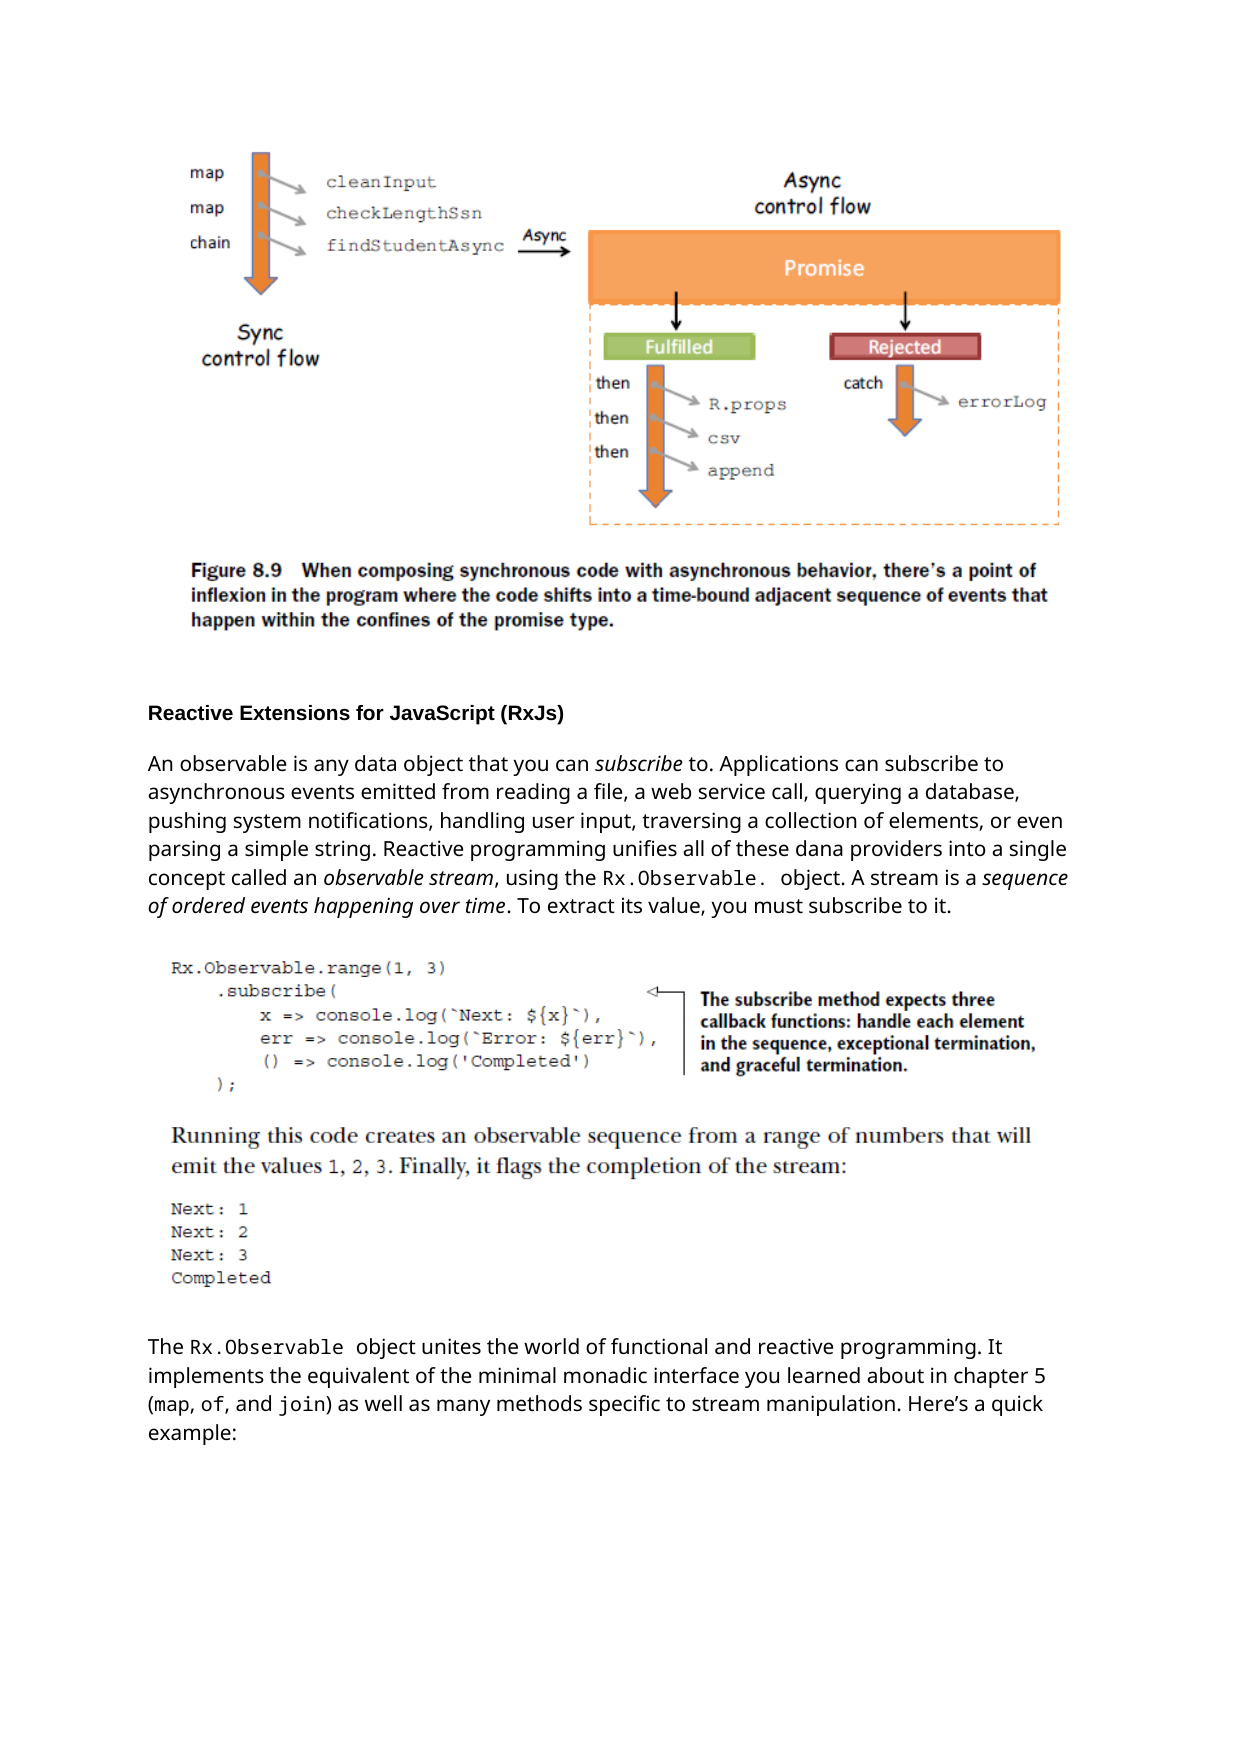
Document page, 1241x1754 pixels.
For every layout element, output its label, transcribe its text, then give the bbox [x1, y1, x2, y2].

text The Rx.Observable object unites the world of functional and reactive programming. It implements the equivalent of the minimal monadic interface you learned about in chapter 5 (map, of, and join) as well as many methods specific to stream manipulation. Here’s a quick example: [148, 1332, 1093, 1446]
text Reactive Extensions for JavaScript (RxJs) [148, 702, 1093, 725]
text An observable is any data object that you can subscribe to. Applications can subscribe to asynchronous events emitted from reading a file, a web service call, querying a database, pushing system notifications, handling user input, traversing a collection of elements, or even parsing a simple string. Reactive programming unifies all of these dana providers into a single concept called an observable stream, using the Rx.Observable. object. A stream is a sequence of ordered events happening over time. To extract its value, you must subscribe to it. [148, 749, 1093, 920]
